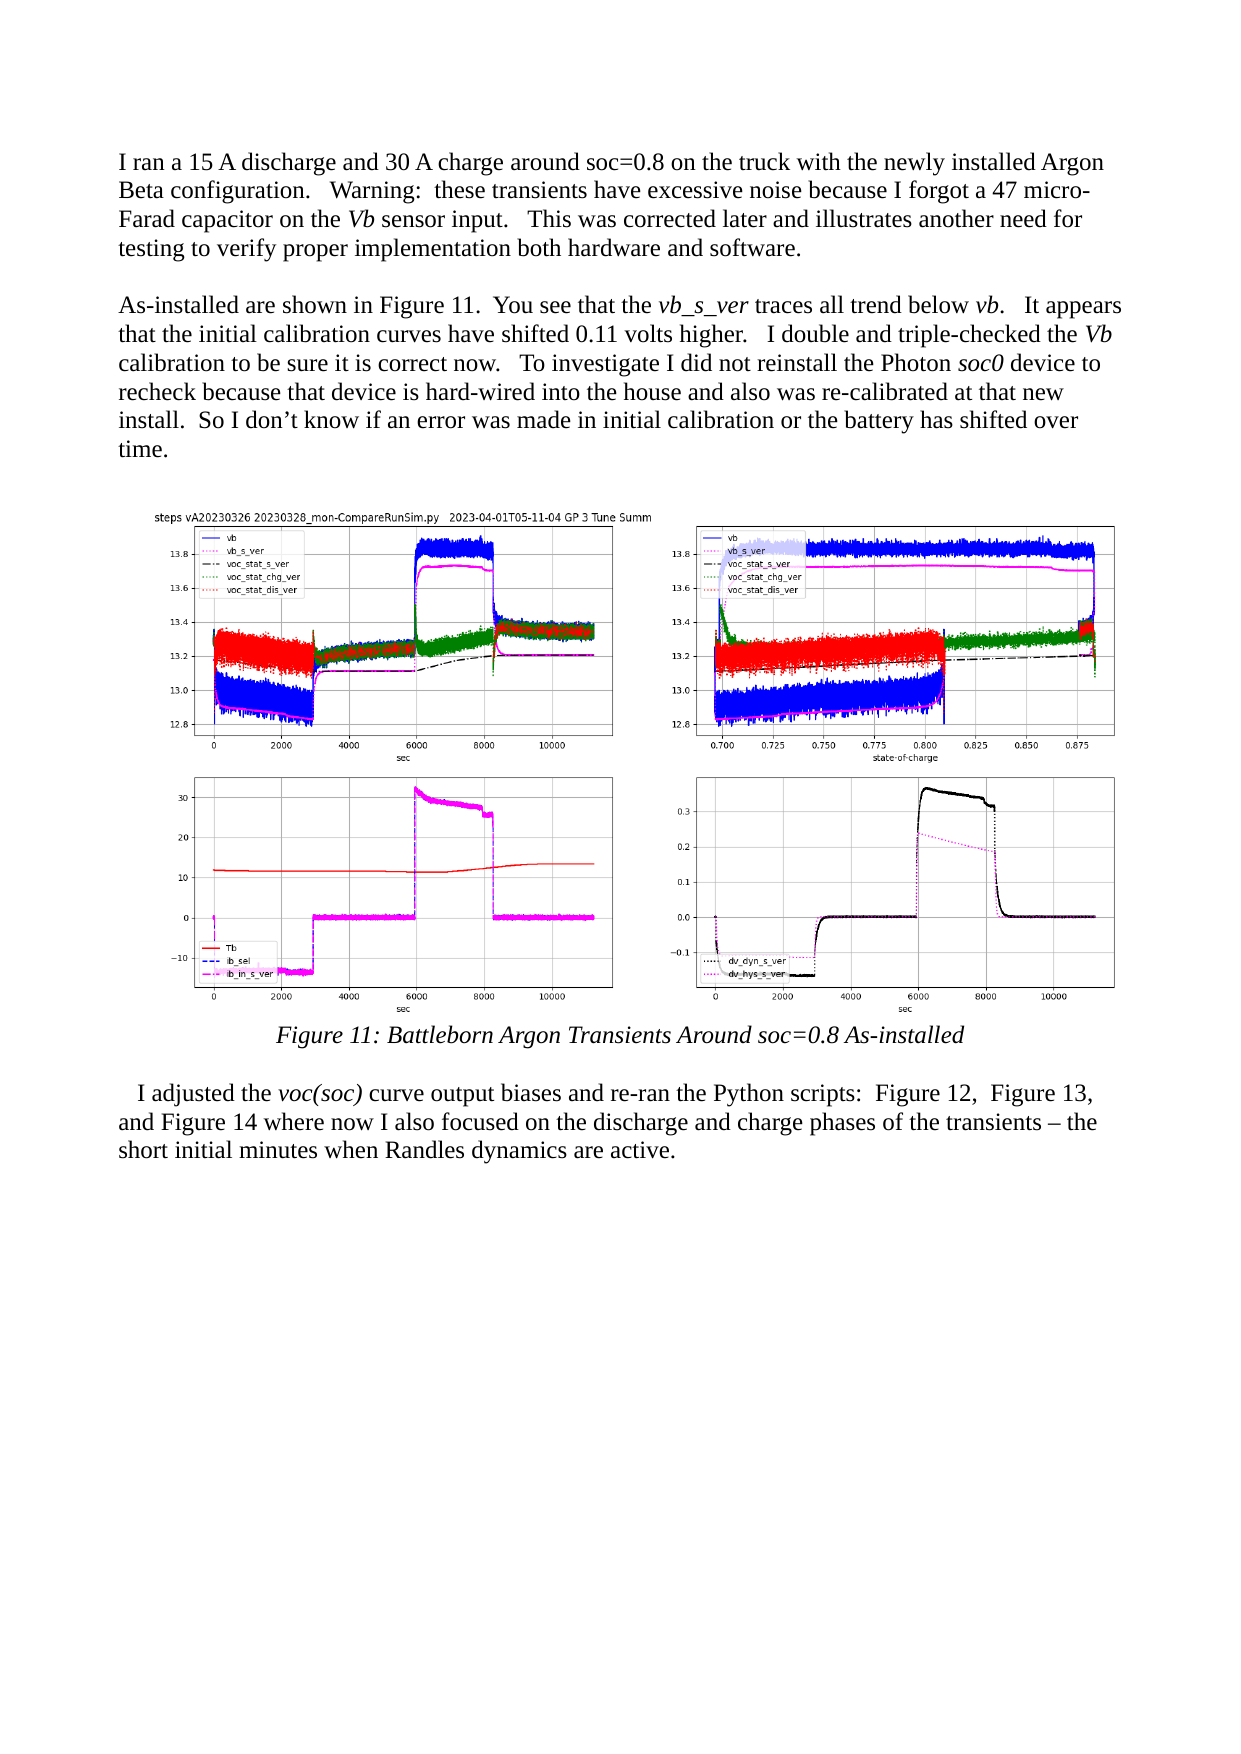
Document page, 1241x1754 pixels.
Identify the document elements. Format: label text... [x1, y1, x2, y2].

text Figure 11: Battleborn Argon Transients Around soc=0.8 As-installed [118, 517, 1122, 1049]
text [118, 492, 1122, 517]
text I ran a 15 A discharge and 30 A charge around soc=0.8 on the truck with the newly installed Argon Beta configuration. Warning: these transients have excessive noise because I forgot a 47 micro-Farad capacitor on the Vb sensor input. This was corrected later and illustrates another need for testing to verify proper implementation both hardware and software. [118, 147, 1122, 262]
text I adjusted the voc(soc) curve output biases and re-ran the Python scripts: Figure 12, Figure 13, and Figure 14 where now I also focused on the discharge and charge phases of the transients – the short initial minutes when Randles dynamics are active. [118, 1049, 1122, 1164]
picture [135, 504, 1140, 1021]
text As-installed are shown in Figure 11. You see that the vb_s_ver traces all trend below vb. It appears that the initial calibration curves have shifted 0.11 volts higher. I double and triple-checked the Vb calibration to be sure it is correct now. To investigate I did not reinstall the Photon soc0 device to recheck because that device is hard-wired into the house and also was re-calibrated at that new install. So I don’t know if an error was made in initial calibration or the battery has shifted over time. [118, 291, 1122, 463]
